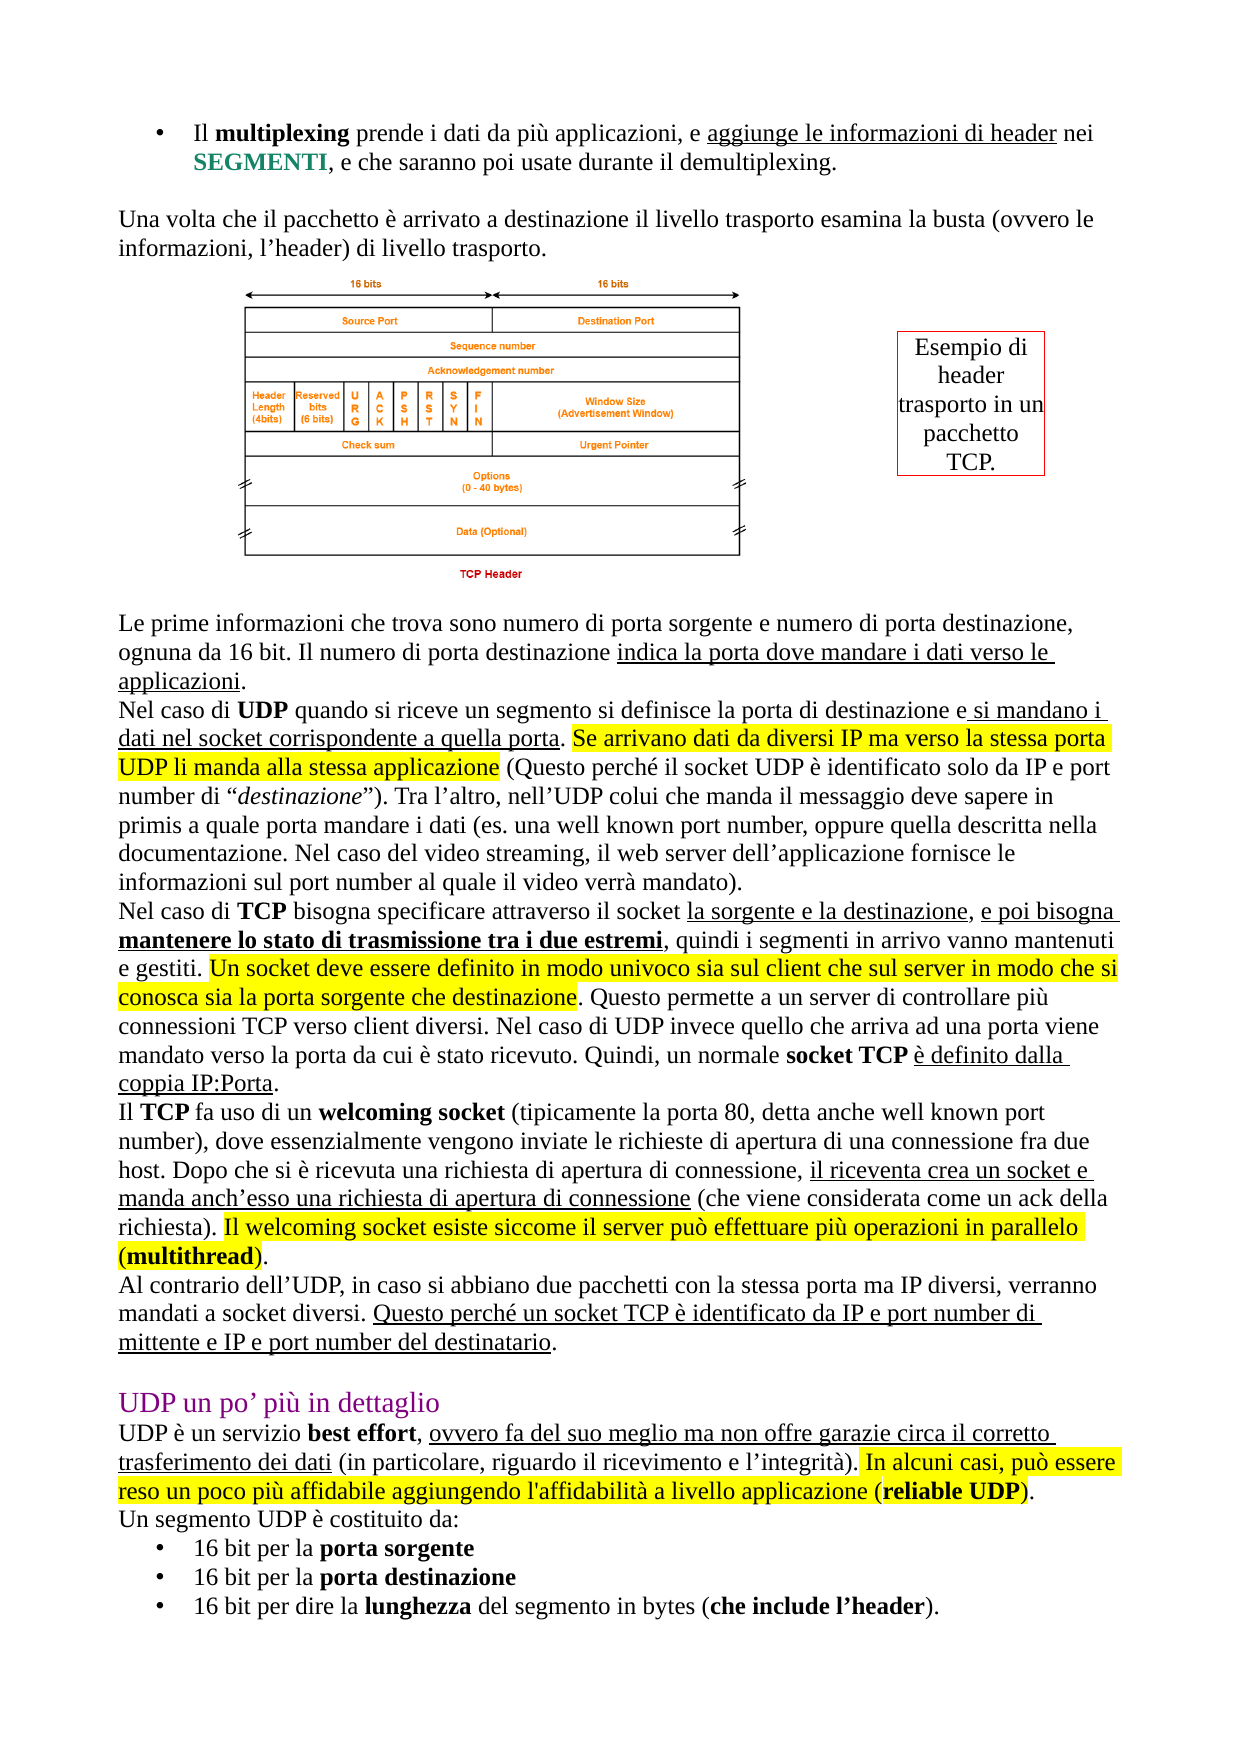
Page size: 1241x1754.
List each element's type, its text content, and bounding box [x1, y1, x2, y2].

text UDP è un servizio best effort, ovvero fa del suo meglio ma non offre garazie circa il corretto trasferimento dei dati (in particolare, riguardo il ricevimento e l’integrità). In alcuni casi, può essere reso un poco più affidabile aggiungendo l'affidabilità a livello applicazione (reliable UDP). [118, 1418, 1122, 1504]
text UDP un po’ più in dettaglio [118, 1385, 1122, 1418]
list 16 bit per dire la lunghezza del segmento in bytes (che include l’header). [156, 1591, 1122, 1619]
text Nel caso di UDP quando si riceve un segmento si definisce la porta di destinazione e si mandano i dati nel socket corrispondente a quella porta. Se arrivano dati da diversi IP ma verso la stessa porta UDP li manda alla stessa applicazione (Questo perché il socket UDP è identificato solo da IP e port number di “destinazione”). Tra l’altro, nell’UDP colui che manda il messaggio deve sapere in primis a quale porta mandare i dati (es. una well known port number, oppure quella descritta nella documentazione. Nel caso del video streaming, il web server dell’applicazione fornisce le informazioni sul port number al quale il video verrà mandato). [118, 695, 1122, 896]
text Le prime informazioni che trova sono numero di porta sorgente e numero di porta destinazione, ognuna da 16 bit. Il numero di porta destinazione indica la porta dove mandare i dati verso le applicazioni. [118, 608, 1122, 695]
list Il multiplexing prende i dati da più applicazioni, e aggiunge le informazioni di header nei SEGMENTI, e che saranno poi usate durante il demultiplexing. [156, 118, 1122, 176]
list 16 bit per la porta sorgente [156, 1533, 1122, 1562]
text Al contrario dell’UDP, in caso si abbiano due pacchetti con la stessa porta ma IP diversi, verranno mandati a socket diversi. Questo perché un socket TCP è identificato da IP e port number di mittente e IP e port number del destinatario. [118, 1270, 1122, 1356]
text Il TCP fa uso di un welcoming socket (tipicamente la porta 80, detta anche well known port number), dove essenzialmente vengono inviate le richieste di apertura di una connessione fra due host. Dopo che si è ricevuta una richiesta di apertura di connessione, il riceventa crea un socket e manda anch’esso una richiesta di apertura di connessione (che viene considerata come un ack della richiesta). Il welcoming socket esiste siccome il server può effettuare più operazioni in parallelo (multithread). [118, 1097, 1122, 1270]
list 16 bit per la porta destinazione [156, 1562, 1122, 1591]
text Una volta che il pacchetto è arrivato a destinazione il livello trasporto esamina la busta (ovvero le informazioni, l’header) di livello trasporto. [118, 204, 1122, 262]
picture [237, 277, 747, 580]
text Un segmento UDP è costituito da: [118, 1504, 1122, 1533]
text Nel caso di TCP bisogna specificare attraverso il socket la sorgente e la destinazione, e poi bisogna mantenere lo stato di trasmissione tra i due estremi, quindi i segmenti in arrivo vanno mantenuti e gestiti. Un socket deve essere definito in modo univoco sia sul client che sul server in modo che si conosca sia la porta sorgente che destinazione. Questo permette a un server di controllare più connessioni TCP verso client diversi. Nel caso di UDP invece quello che arriva ad una porta viene mandato verso la porta da cui è stato ricevuto. Quindi, un normale socket TCP è definito dalla coppia IP:Porta. [118, 896, 1122, 1097]
